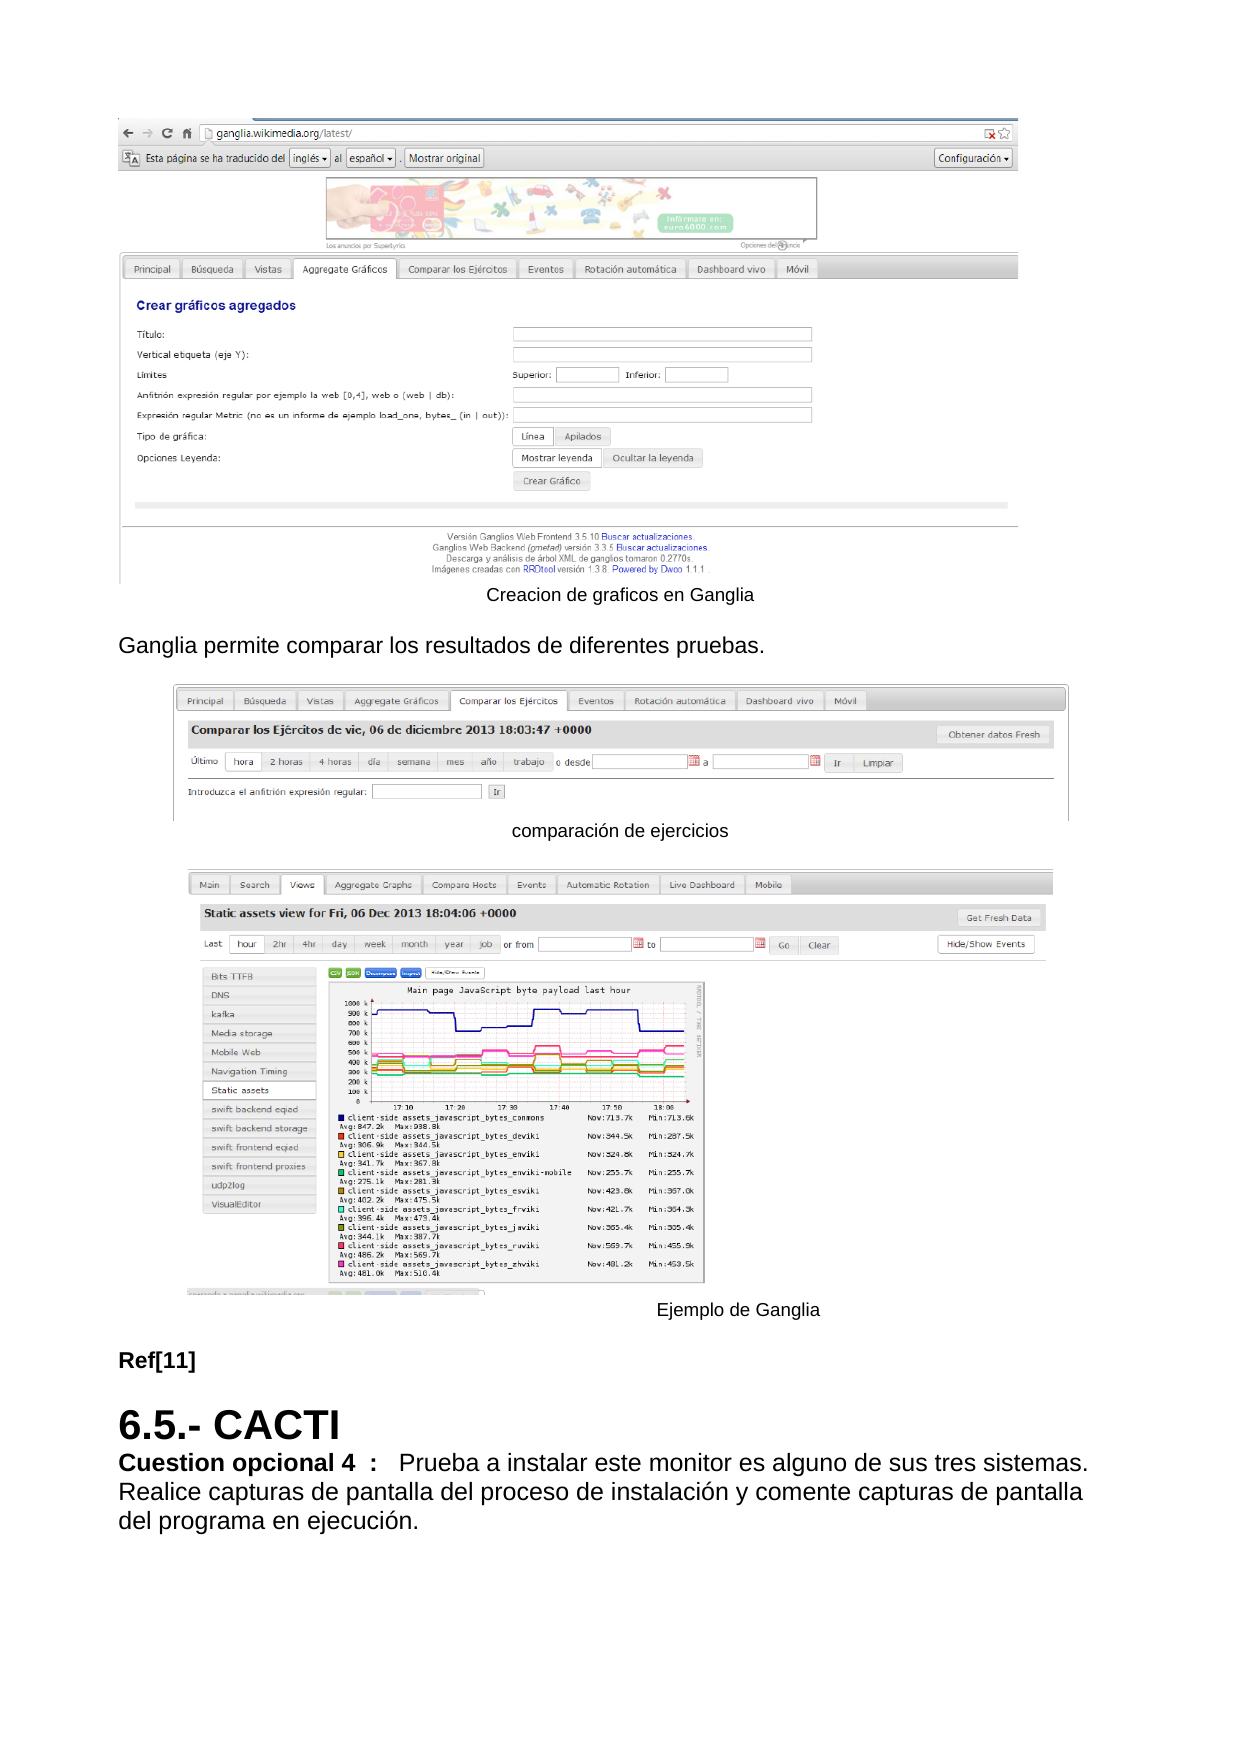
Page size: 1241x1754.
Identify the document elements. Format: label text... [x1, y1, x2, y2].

text comparación de ejercicios [118, 820, 1122, 842]
text Creacion de graficos en Ganglia [118, 584, 1122, 605]
text Ejemplo de Ganglia [118, 1295, 1122, 1321]
text Cuestion opcional 4 : Prueba a instalar este monitor es alguno de sus tres sistemas. Realice capturas de pantalla del proceso de instalación y comente capturas de pantalla del programa en ejecución. [118, 1448, 1122, 1534]
text Ref[11] [118, 1347, 1122, 1374]
text Ganglia permite comparar los resultados de diferentes pruebas. [118, 632, 1122, 658]
text 6.5.- CACTI [118, 1400, 1122, 1448]
